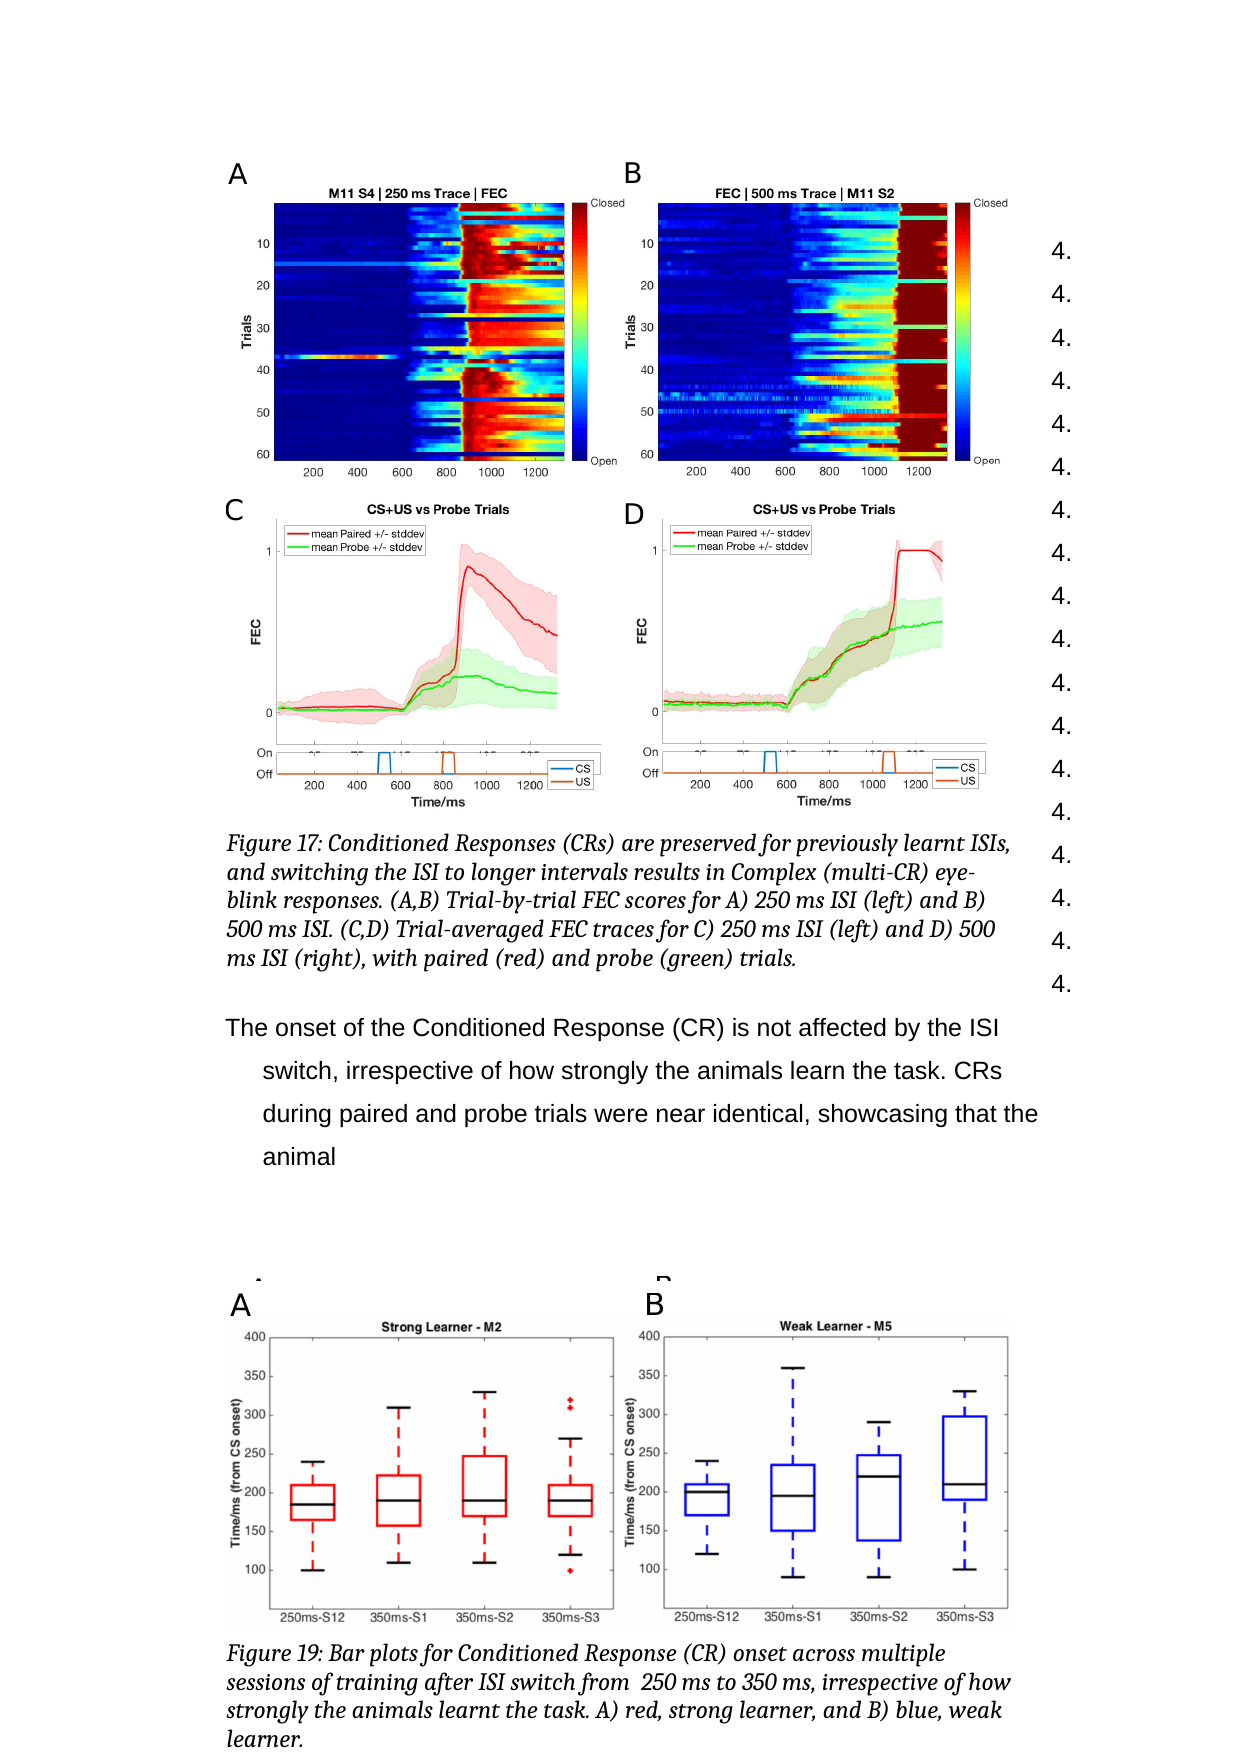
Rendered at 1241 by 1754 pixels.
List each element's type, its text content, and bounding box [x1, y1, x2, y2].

list The onset of the Conditioned Response (CR) is not affected by the ISI switch, irrespective of how strongly the animals learn the task. CRs during paired and probe trials were near identical, showcasing that the animal [225, 236, 1053, 1171]
text Figure 3: Conditioned Responses (CRs) are preserved for previously learnt ISIs, and switching the ISI to longer intervals results in Complex (multi-CR) eye-blink responses. (A,B) Trial-by-trial FEC scores for A) 250 ms ISI (left) and B) 500 ms ISI. (C,D) Trial-averaged FEC traces for C) 250 ms ISI (left) and D) 500 ms ISI (right), with paired (red) and probe (green) trials. [226, 816, 1014, 973]
text Figure 5: Bar plots for Conditioned Response (CR) onset across multiple sessions of training after ISI switch from 250 ms to 350 ms, irrespective of how strongly the animals learnt the task. A) red, strong learner, and B) blue, weak learner. [226, 1627, 1014, 1754]
